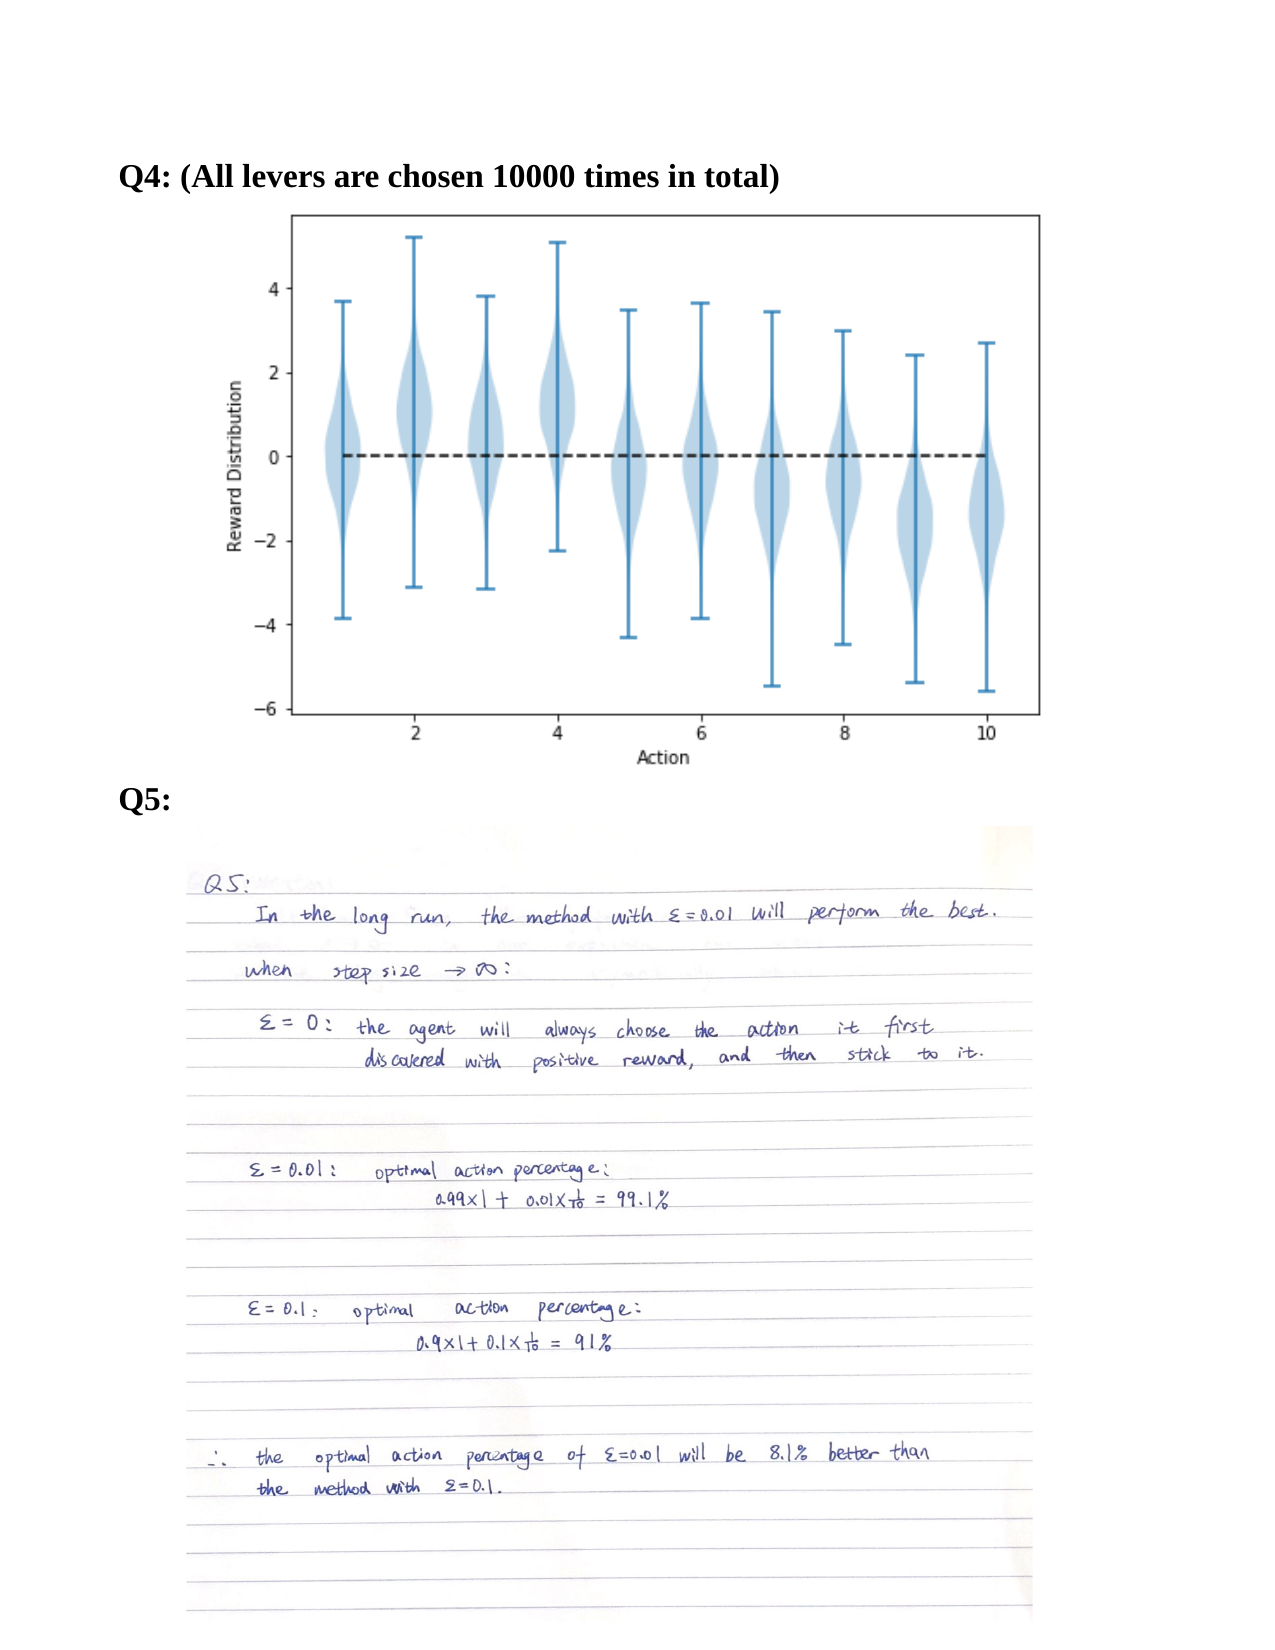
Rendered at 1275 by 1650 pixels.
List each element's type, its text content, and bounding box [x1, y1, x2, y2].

text Q4: (All levers are chosen 10000 times in total) [118, 156, 1157, 195]
picture [186, 826, 1033, 1622]
picture [217, 203, 1051, 780]
text Q5: [118, 195, 1157, 818]
